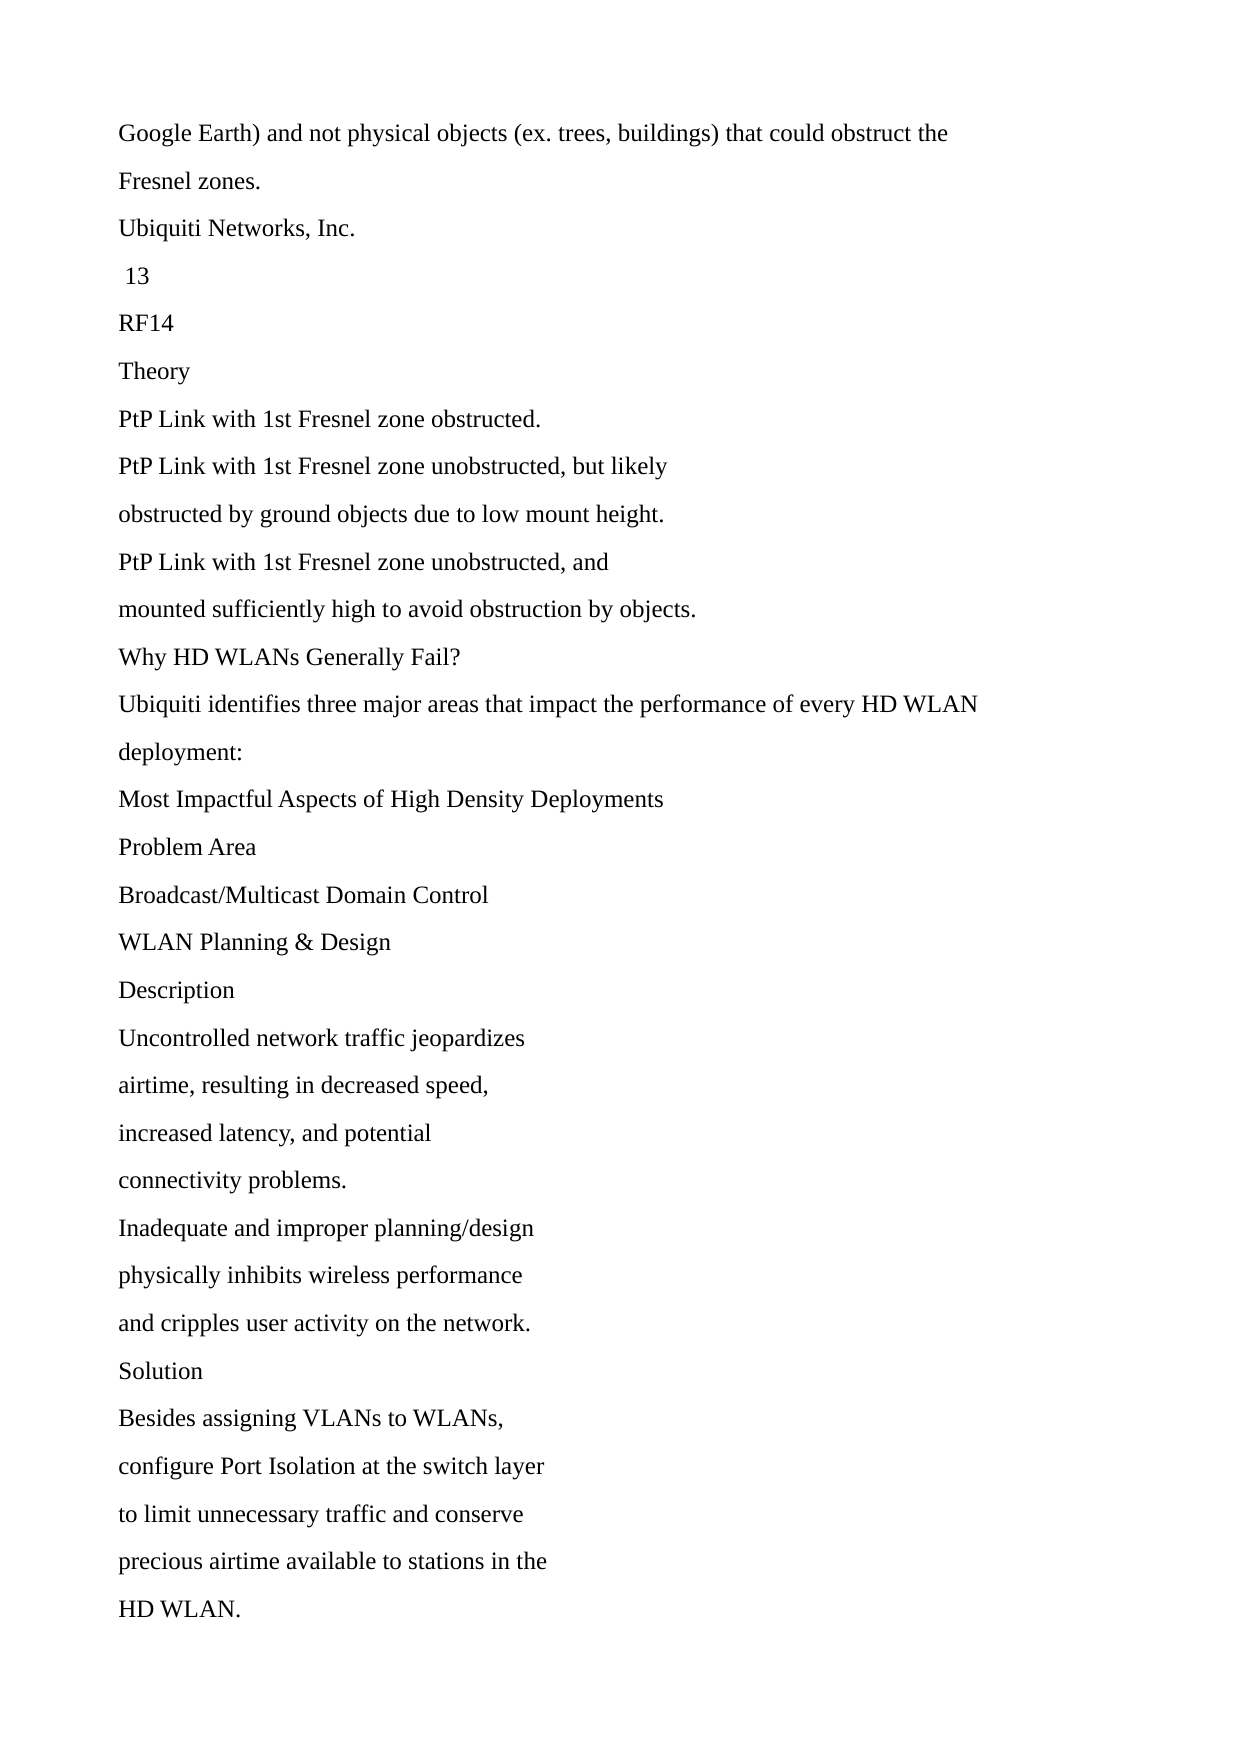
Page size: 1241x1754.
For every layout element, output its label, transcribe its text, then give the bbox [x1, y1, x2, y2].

text configure Port Isolation at the switch layer [118, 1451, 1122, 1480]
text mounted sufficiently high to avoid obstruction by objects. [118, 594, 1122, 623]
text Fresnel zones. [118, 166, 1122, 194]
text precious airtime available to stations in the [118, 1546, 1122, 1575]
text Problem Area [118, 832, 1122, 861]
text physically inhibits wireless performance [118, 1261, 1122, 1289]
text WLAN Planning & Design [118, 927, 1122, 956]
text PtP Link with 1st Fresnel zone obstructed. [118, 404, 1122, 432]
text deployment: [118, 737, 1122, 766]
text Description [118, 975, 1122, 1004]
text HD WLAN. [118, 1594, 1122, 1623]
text increased latency, and potential [118, 1118, 1122, 1147]
text PtP Link with 1st Fresnel zone unobstructed, but likely [118, 451, 1122, 480]
text RF14 [118, 308, 1122, 337]
text Solution [118, 1356, 1122, 1384]
text Besides assigning VLANs to WLANs, [118, 1403, 1122, 1432]
text Broadcast/Multicast Domain Control [118, 880, 1122, 908]
text connectivity problems. [118, 1165, 1122, 1194]
text Theory [118, 356, 1122, 385]
text Uncontrolled network traffic jeopardizes [118, 1023, 1122, 1051]
text Ubiquiti Networks, Inc. [118, 213, 1122, 242]
text Google Earth) and not physical objects (ex. trees, buildings) that could obstruct the [118, 118, 1122, 147]
text Most Impactful Aspects of High Density Deployments [118, 784, 1122, 813]
text and cripples user activity on the network. [118, 1308, 1122, 1337]
text airtime, resulting in decreased speed, [118, 1070, 1122, 1099]
text to limit unnecessary traffic and conserve [118, 1499, 1122, 1527]
text Ubiquiti identifies three major areas that impact the performance of every HD WLAN [118, 689, 1122, 718]
text Inadequate and improper planning/design [118, 1213, 1122, 1242]
text Why HD WLANs Generally Fail? [118, 642, 1122, 671]
text PtP Link with 1st Fresnel zone unobstructed, and [118, 547, 1122, 575]
text 13 [118, 261, 1122, 290]
text obstructed by ground objects due to low mount height. [118, 499, 1122, 528]
